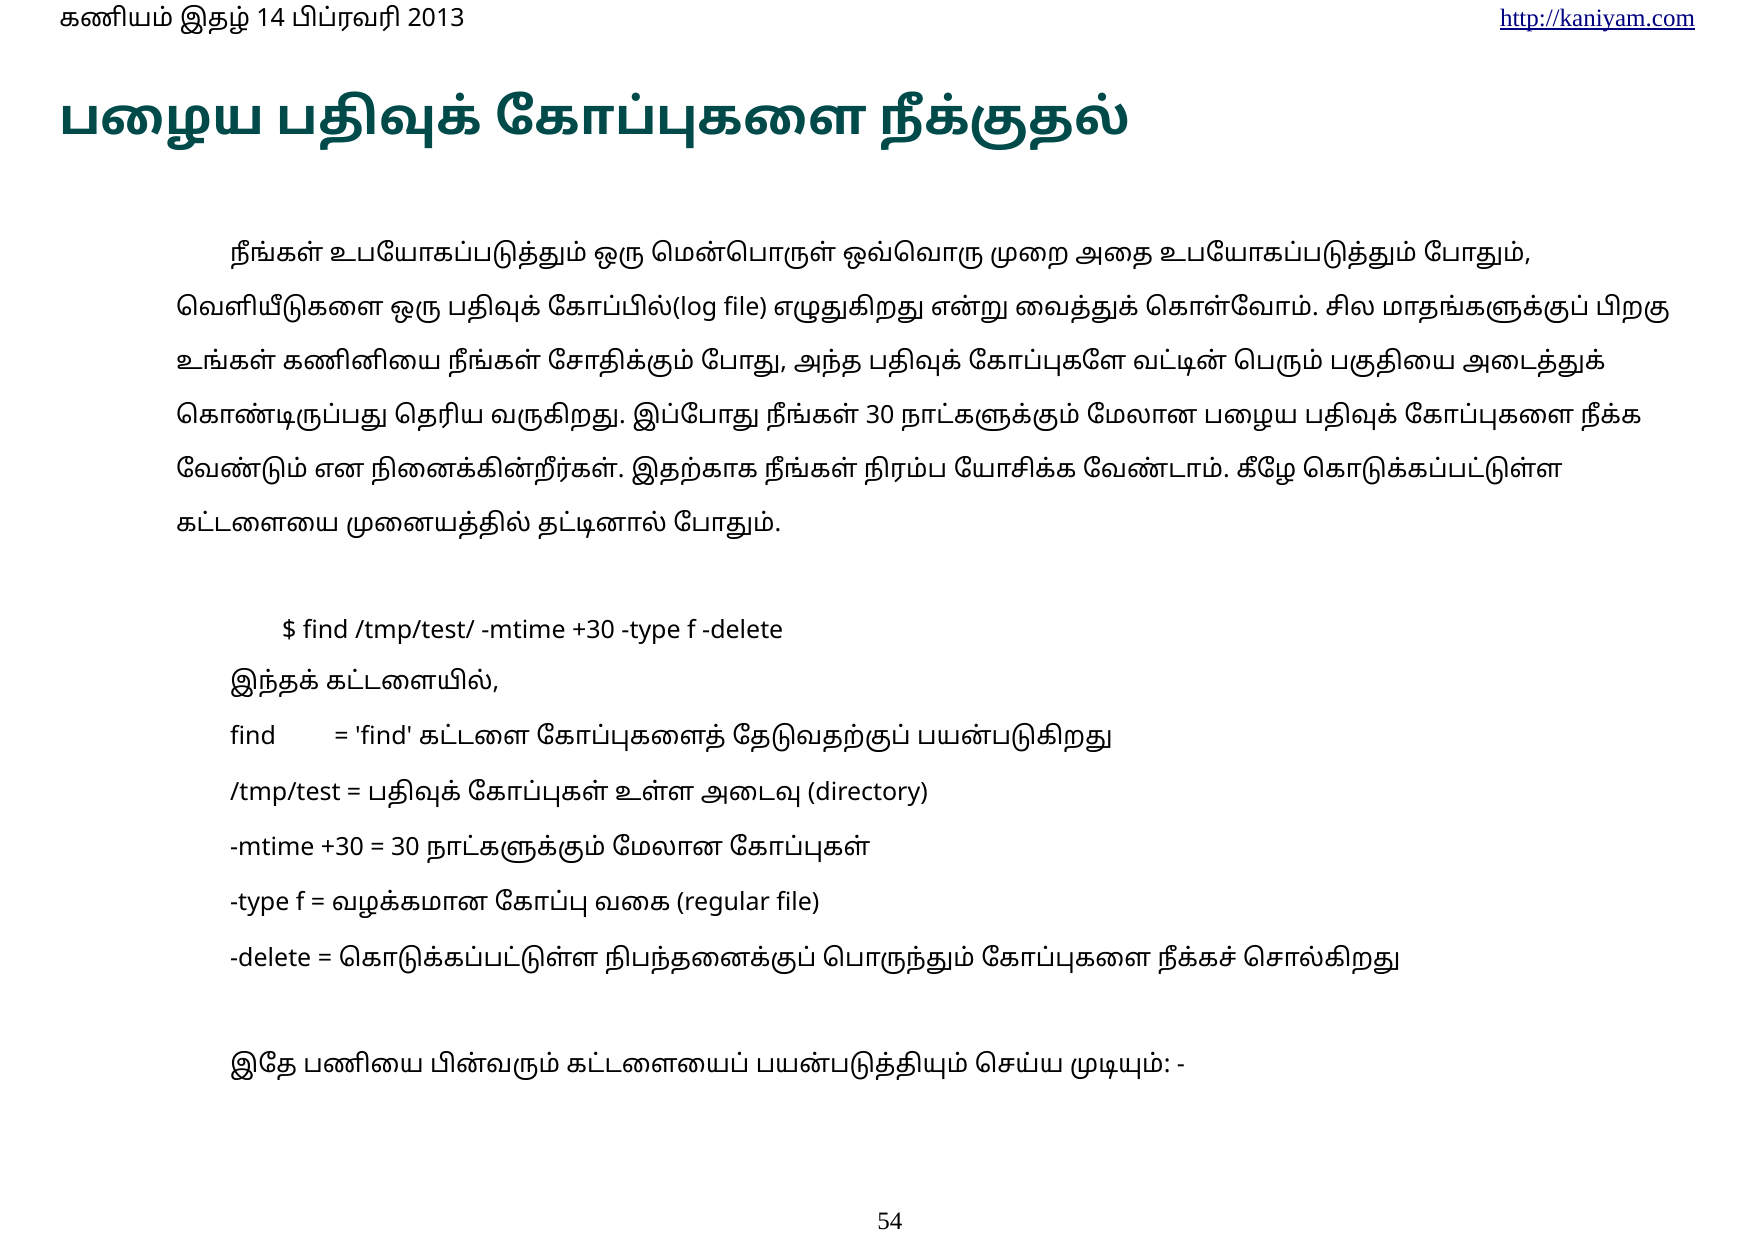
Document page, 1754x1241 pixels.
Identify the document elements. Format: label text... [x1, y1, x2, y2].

text /tmp/test = பதிவுக் கோப்புகள் உள்ள அடைவு (directory) [176, 773, 1695, 810]
subtitle பழைய பதிவுக் கோப்புகளை நீக்குதல் [59, 89, 1695, 223]
text find = 'find' கட்டளை கோப்புகளைத் தேடுவதற்குப் பயன்படுகிறது [176, 718, 1695, 755]
text -mtime +30 = 30 நாட்களுக்கும் மேலான கோப்புகள் [176, 829, 1695, 866]
text இந்தக் கட்டளையில், [176, 662, 1695, 699]
text $ find /tmp/test/ -mtime +30 -type f -delete [176, 611, 1695, 645]
text -delete = கொடுக்கப்பட்டுள்ள நிபந்தனைக்குப் பொருந்தும் கோப்புகளை நீக்கச் சொல்கிறது [176, 939, 1695, 976]
text இதே பணியை பின்வரும் கட்டளையைப் பயன்படுத்தியும் செய்ய முடியும்: - [176, 1046, 1695, 1083]
text -type f = வழக்கமான கோப்பு வகை (regular file) [176, 884, 1695, 921]
text நீங்கள் உபயோகப்படுத்தும் ஒரு மென்பொருள் ஒவ்வொரு முறை அதை உபயோகப்படுத்தும் போதும், வெளியீடுகளை ஒரு பதிவுக் கோப்பில்(log file) எழுதுகிறது என்று வைத்துக் கொள்வோம். சில மாதங்களுக்குப் பிறகு உங்கள் கணினியை நீங்கள் சோதிக்கும் போது, அந்த பதிவுக் கோப்புகளே வட்டின் பெரும் பகுதியை அடைத்துக் கொண்டிருப்பது தெரிய வருகிறது. இப்போது நீங்கள் 30 நாட்களுக்கும் மேலான பழைய பதிவுக் கோப்புகளை நீக்க வேண்டும் என நினைக்கின்றீர்கள். இதற்காக நீங்கள் நிரம்ப யோசிக்க வேண்டாம். கீழே கொடுக்கப்பட்டுள்ள கட்டளையை முனையத்தில் தட்டினால் போதும். [176, 235, 1695, 542]
